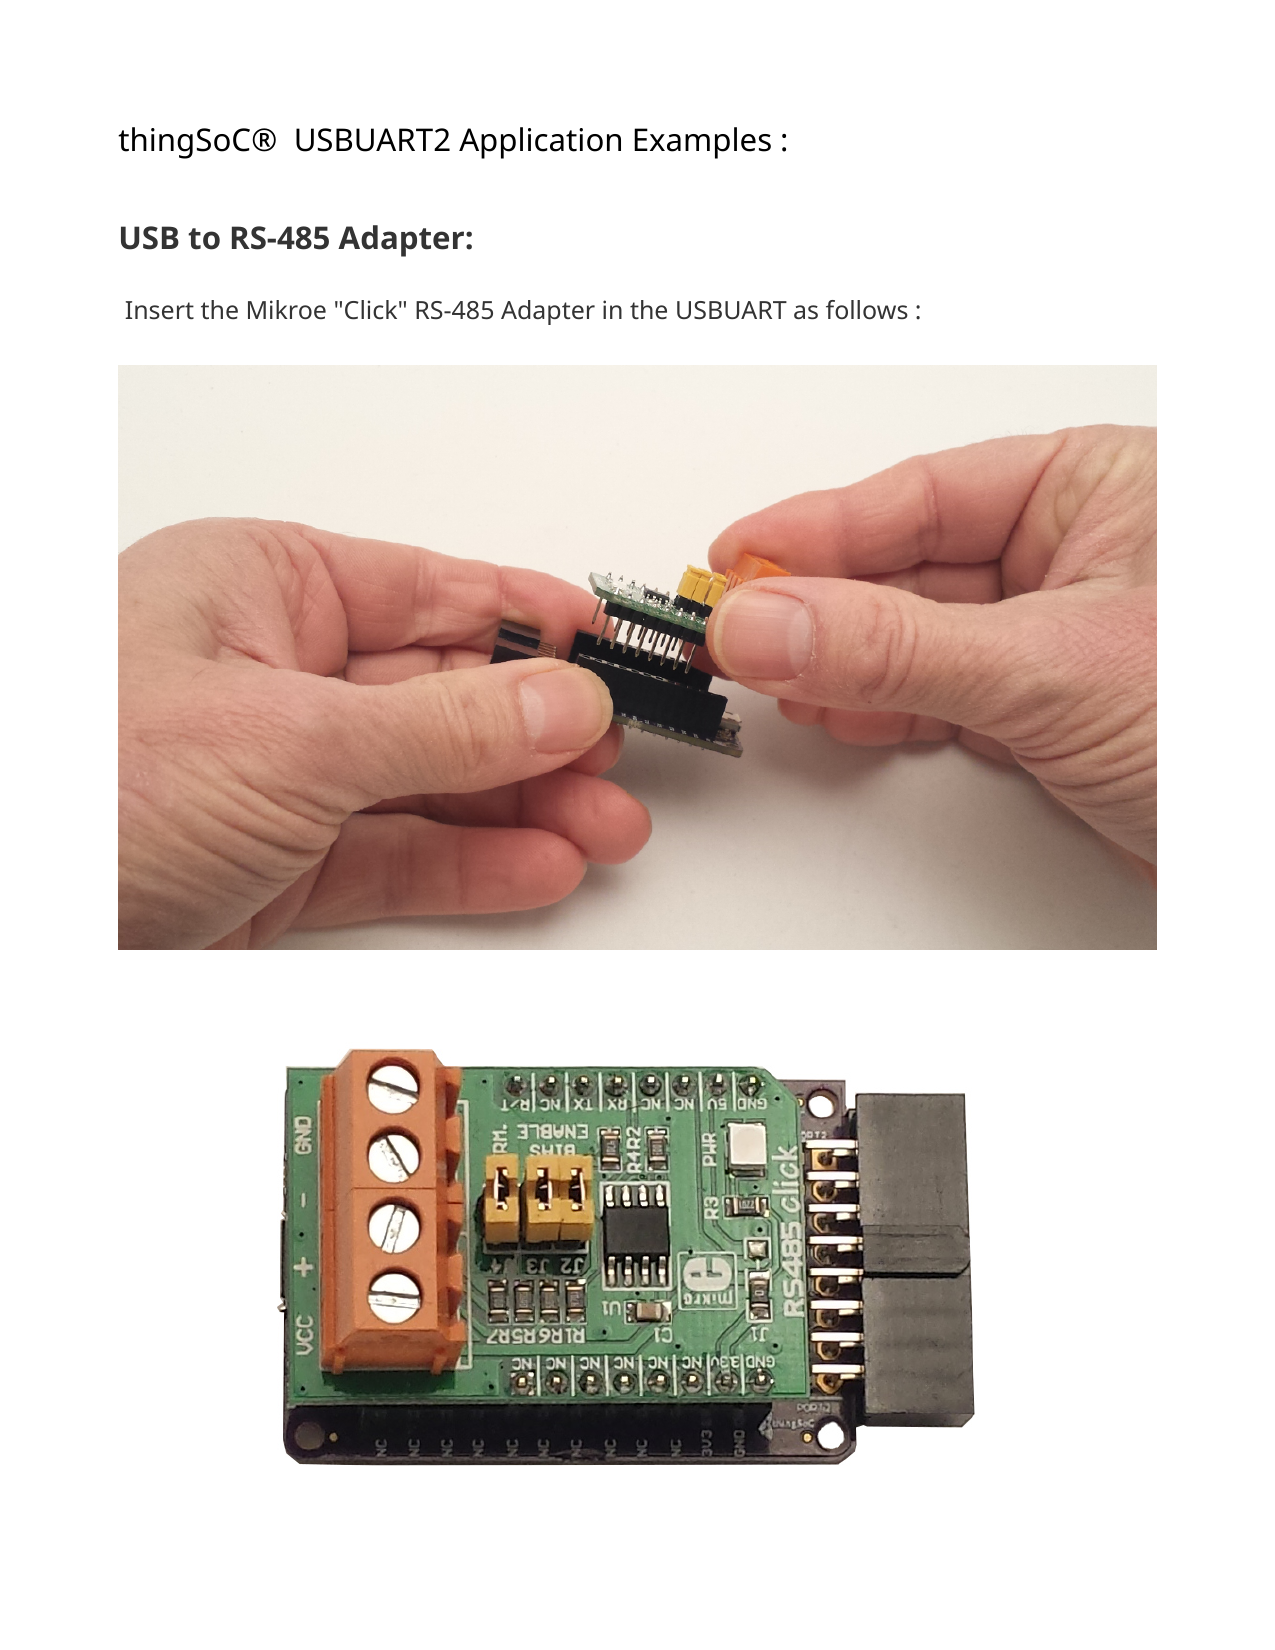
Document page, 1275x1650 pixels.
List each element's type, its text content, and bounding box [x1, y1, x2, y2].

picture [118, 365, 1157, 950]
text thingSoC® USBUART2 Application Examples : [118, 118, 1157, 161]
text USB to RS-485 Adapter: Insert the Mikroe "Click" RS-485 Adapter in the USBUART as follows : [118, 216, 1157, 327]
picture [118, 996, 1157, 1518]
